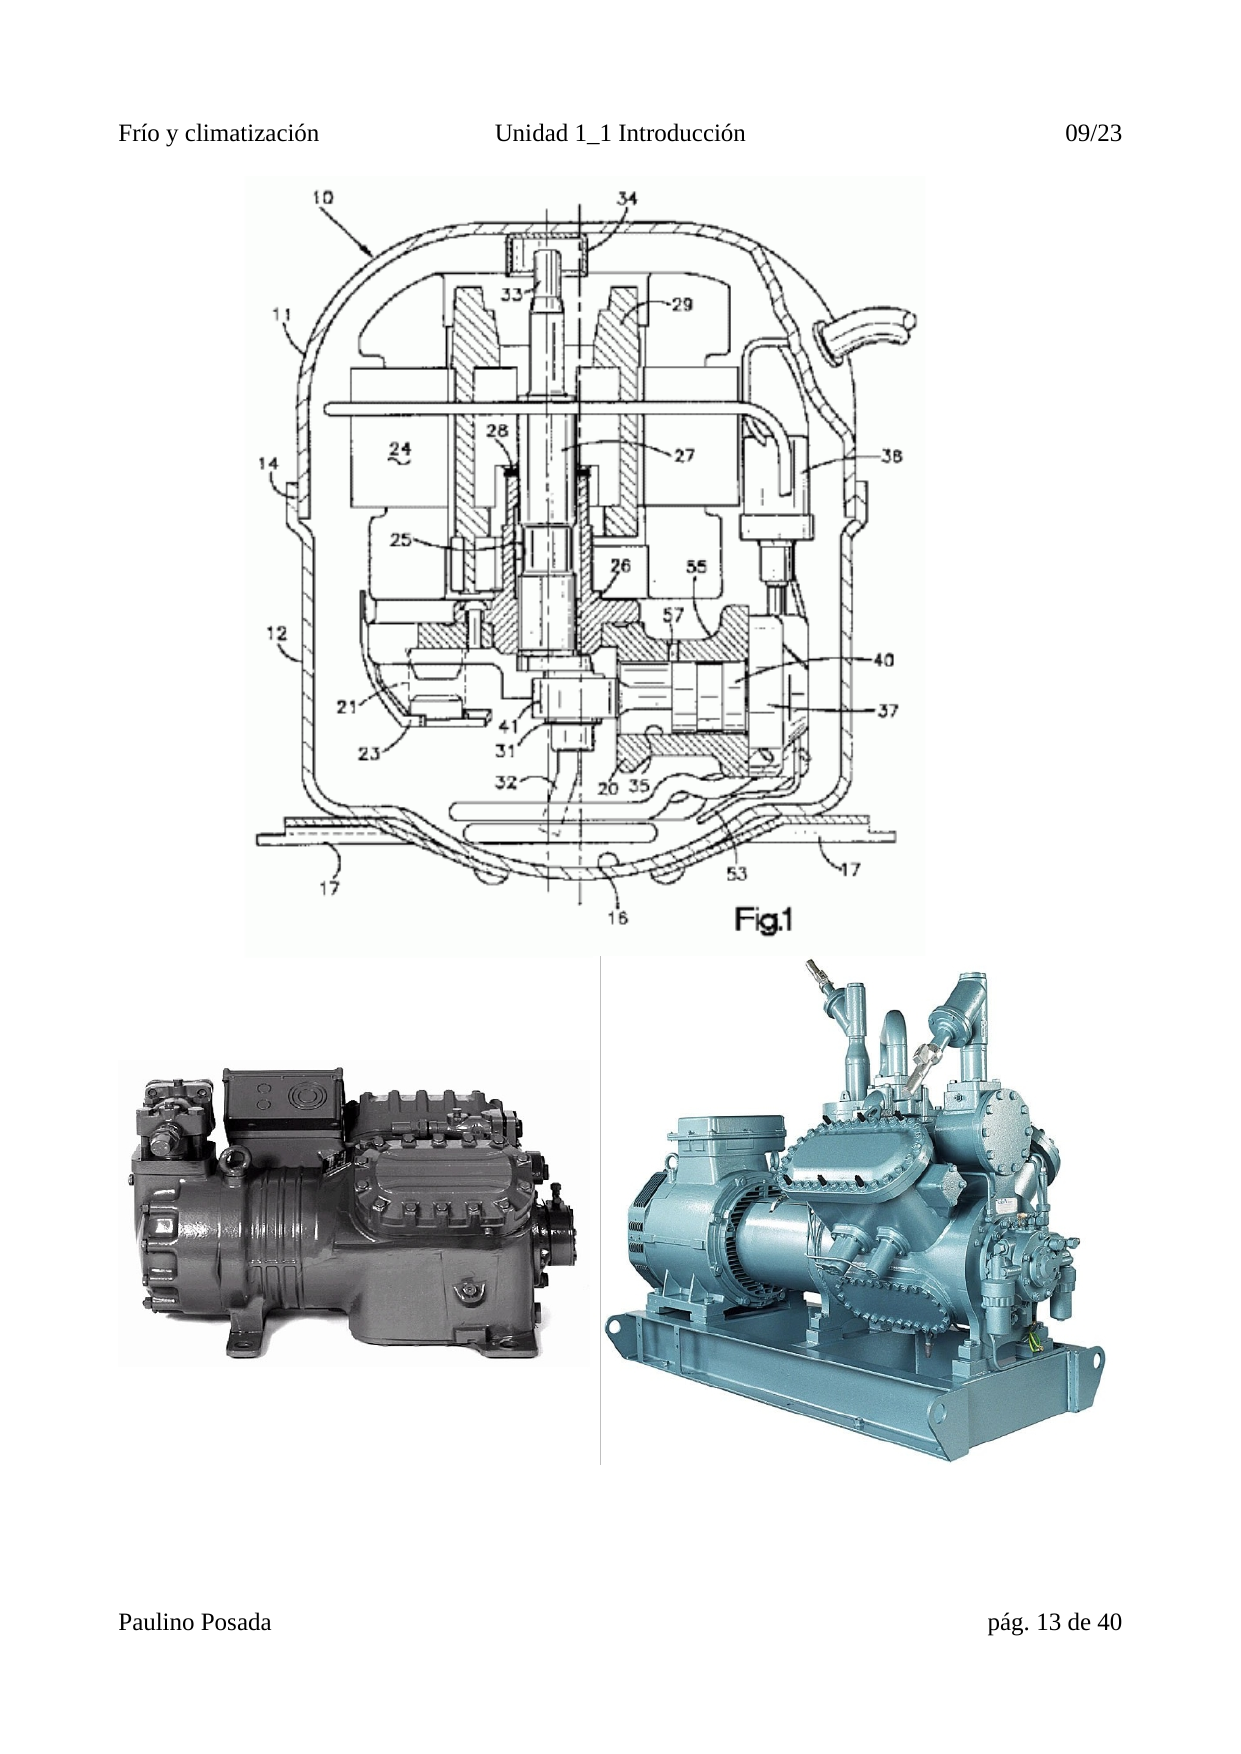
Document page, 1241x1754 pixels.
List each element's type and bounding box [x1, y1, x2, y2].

picture [118, 1060, 592, 1373]
picture [233, 176, 1122, 1469]
